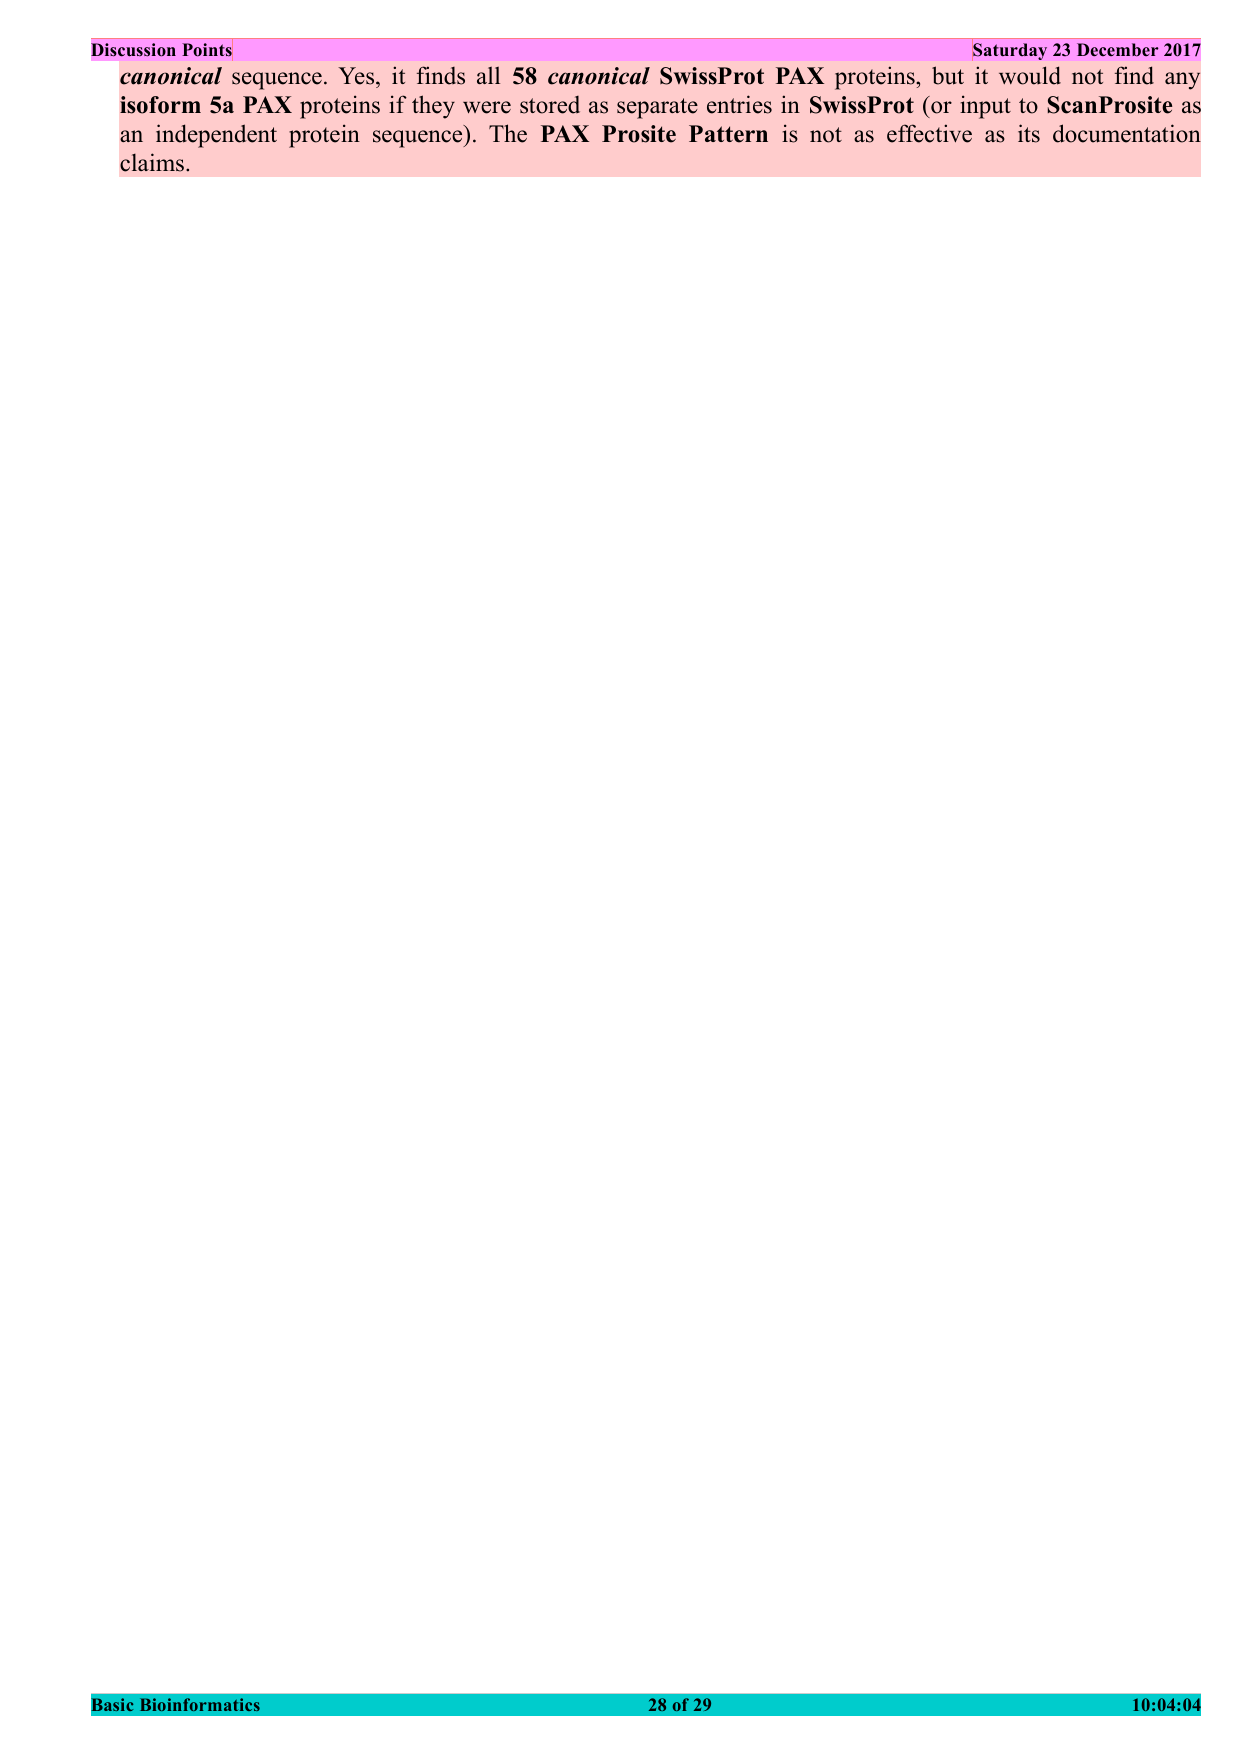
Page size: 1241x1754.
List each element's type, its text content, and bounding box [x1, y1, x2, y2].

text canonical sequence. Yes, it finds all 58 canonical SwissProt PAX proteins, but it would not find any isoform 5a PAX proteins if they were stored as separate entries in SwissProt (or input to ScanProsite as an independent protein sequence). The PAX Prosite Pattern is not as effective as its documentation claims. [119, 61, 1201, 177]
